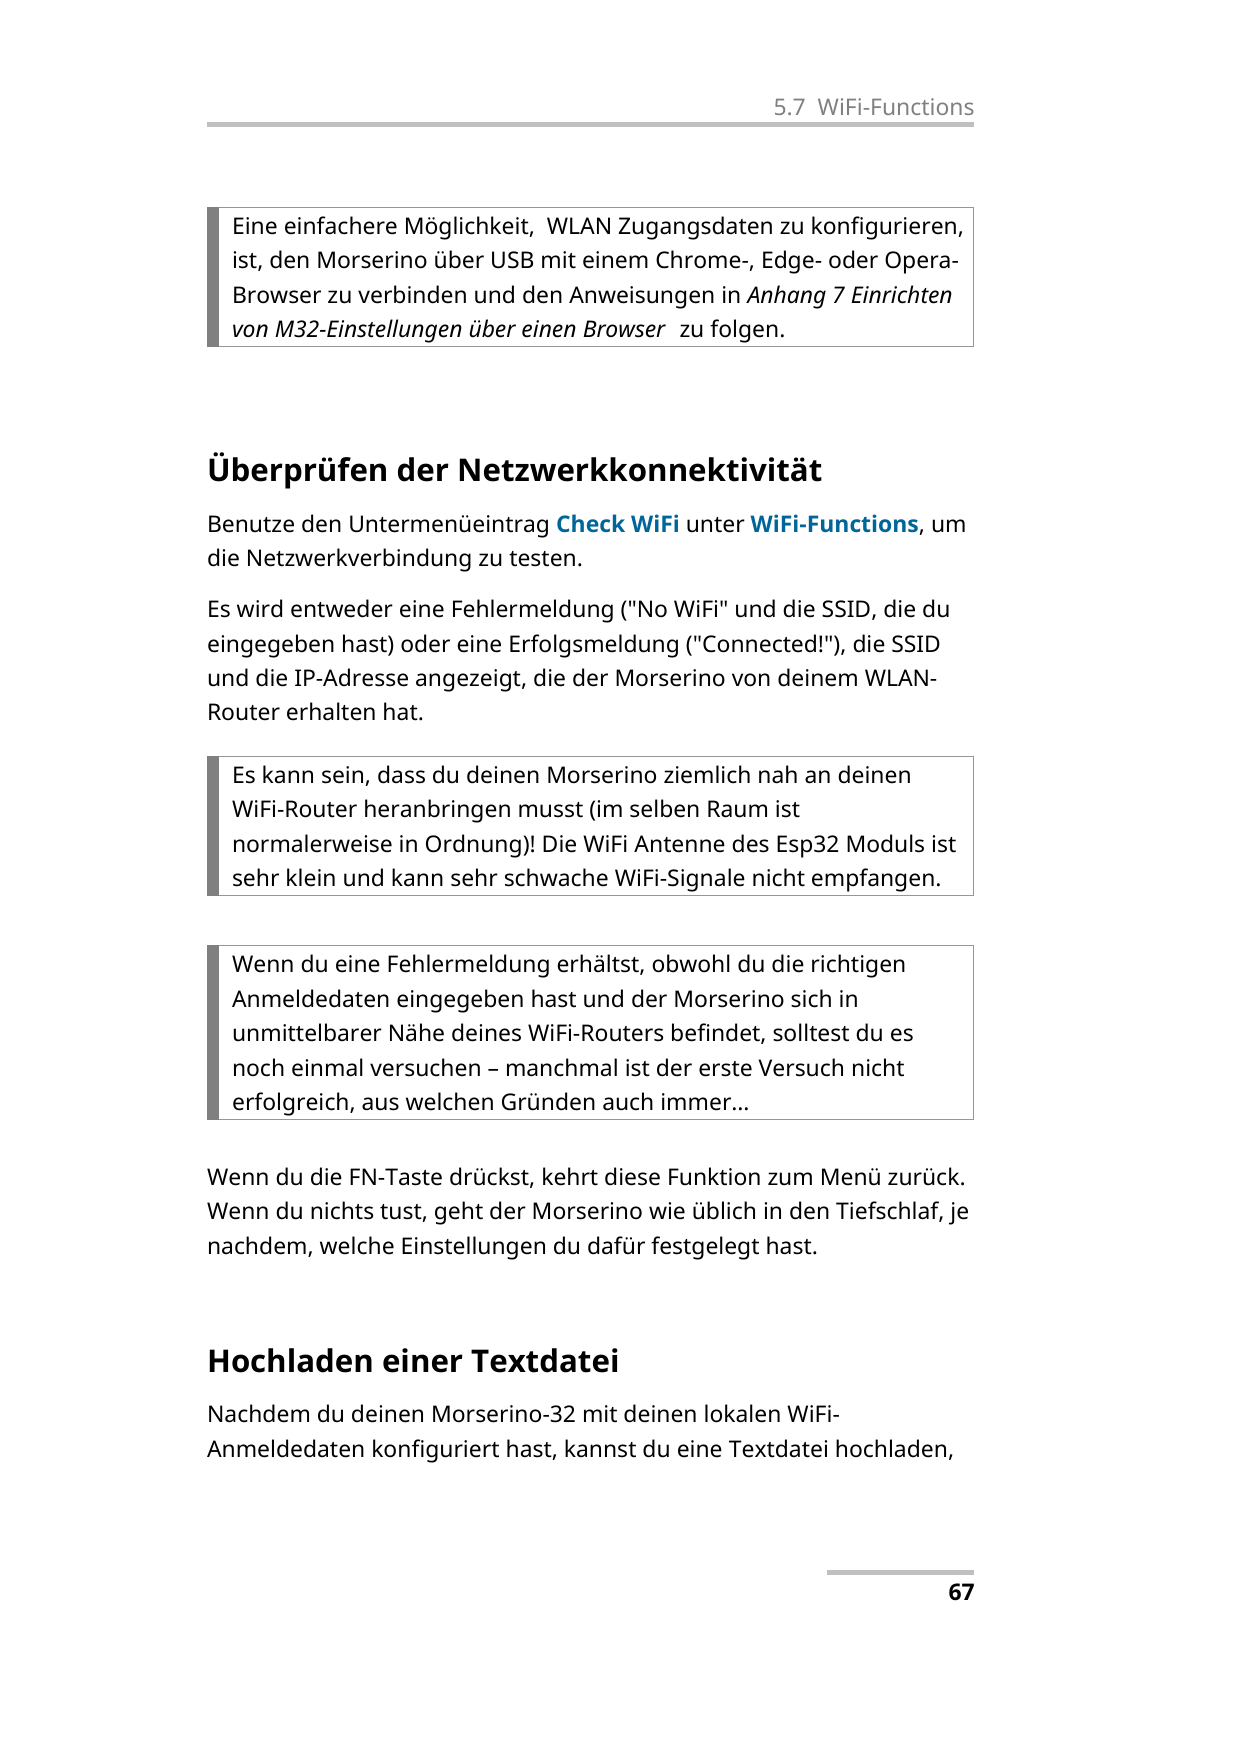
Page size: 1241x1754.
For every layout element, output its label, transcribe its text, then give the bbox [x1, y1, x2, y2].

text Wenn du die FN-Taste drückst, kehrt diese Funktion zum Menü zurück. Wenn du nichts tust, geht der Morserino wie üblich in den Tiefschlaf, je nachdem, welche Einstellungen du dafür festgelegt hast. [207, 1161, 974, 1261]
subtitle Hochladen einer Textdatei [207, 1337, 974, 1382]
text Es kann sein, dass du deinen Morserino ziemlich nah an deinen WiFi-Router heranbringen musst (im selben Raum ist normalerweise in Ordnung)! Die WiFi Antenne des Esp32 Moduls ist sehr klein und kann sehr schwache WiFi-Signale nicht empfangen. [219, 757, 973, 895]
text Benutze den Untermenüeintrag Check WiFi unter WiFi-Functions, um die Netzwerkverbindung zu testen. [207, 508, 974, 573]
subtitle Überprüfen der Netzwerkkonnektivität [207, 446, 974, 491]
text Eine einfachere Möglichkeit, WLAN Zugangsdaten zu konfigurieren, ist, den Morserino über USB mit einem Chrome-, Edge- oder Opera-Browser zu verbinden und den Anweisungen in Anhang 7 Einrichten von M32-Einstellungen über einen Browser zu folgen. [219, 208, 973, 346]
text Es wird entweder eine Fehlermeldung ("No WiFi" und die SSID, die du eingegeben hast) oder eine Erfolgsmeldung ("Connected!"), die SSID und die IP-Adresse angezeigt, die der Morserino von deinem WLAN-Router erhalten hat. [207, 593, 974, 727]
text Wenn du eine Fehlermeldung erhältst, obwohl du die richtigen Anmeldedaten eingegeben hast und der Morserino sich in unmittelbarer Nähe deines WiFi-Routers befindet, solltest du es noch einmal versuchen – manchmal ist der erste Versuch nicht erfolgreich, aus welchen Gründen auch immer… [219, 946, 973, 1119]
text Nachdem du deinen Morserino-32 mit deinen lokalen WiFi-Anmeldedaten konfiguriert hast, kannst du eine Textdatei hochladen, [207, 1398, 974, 1464]
